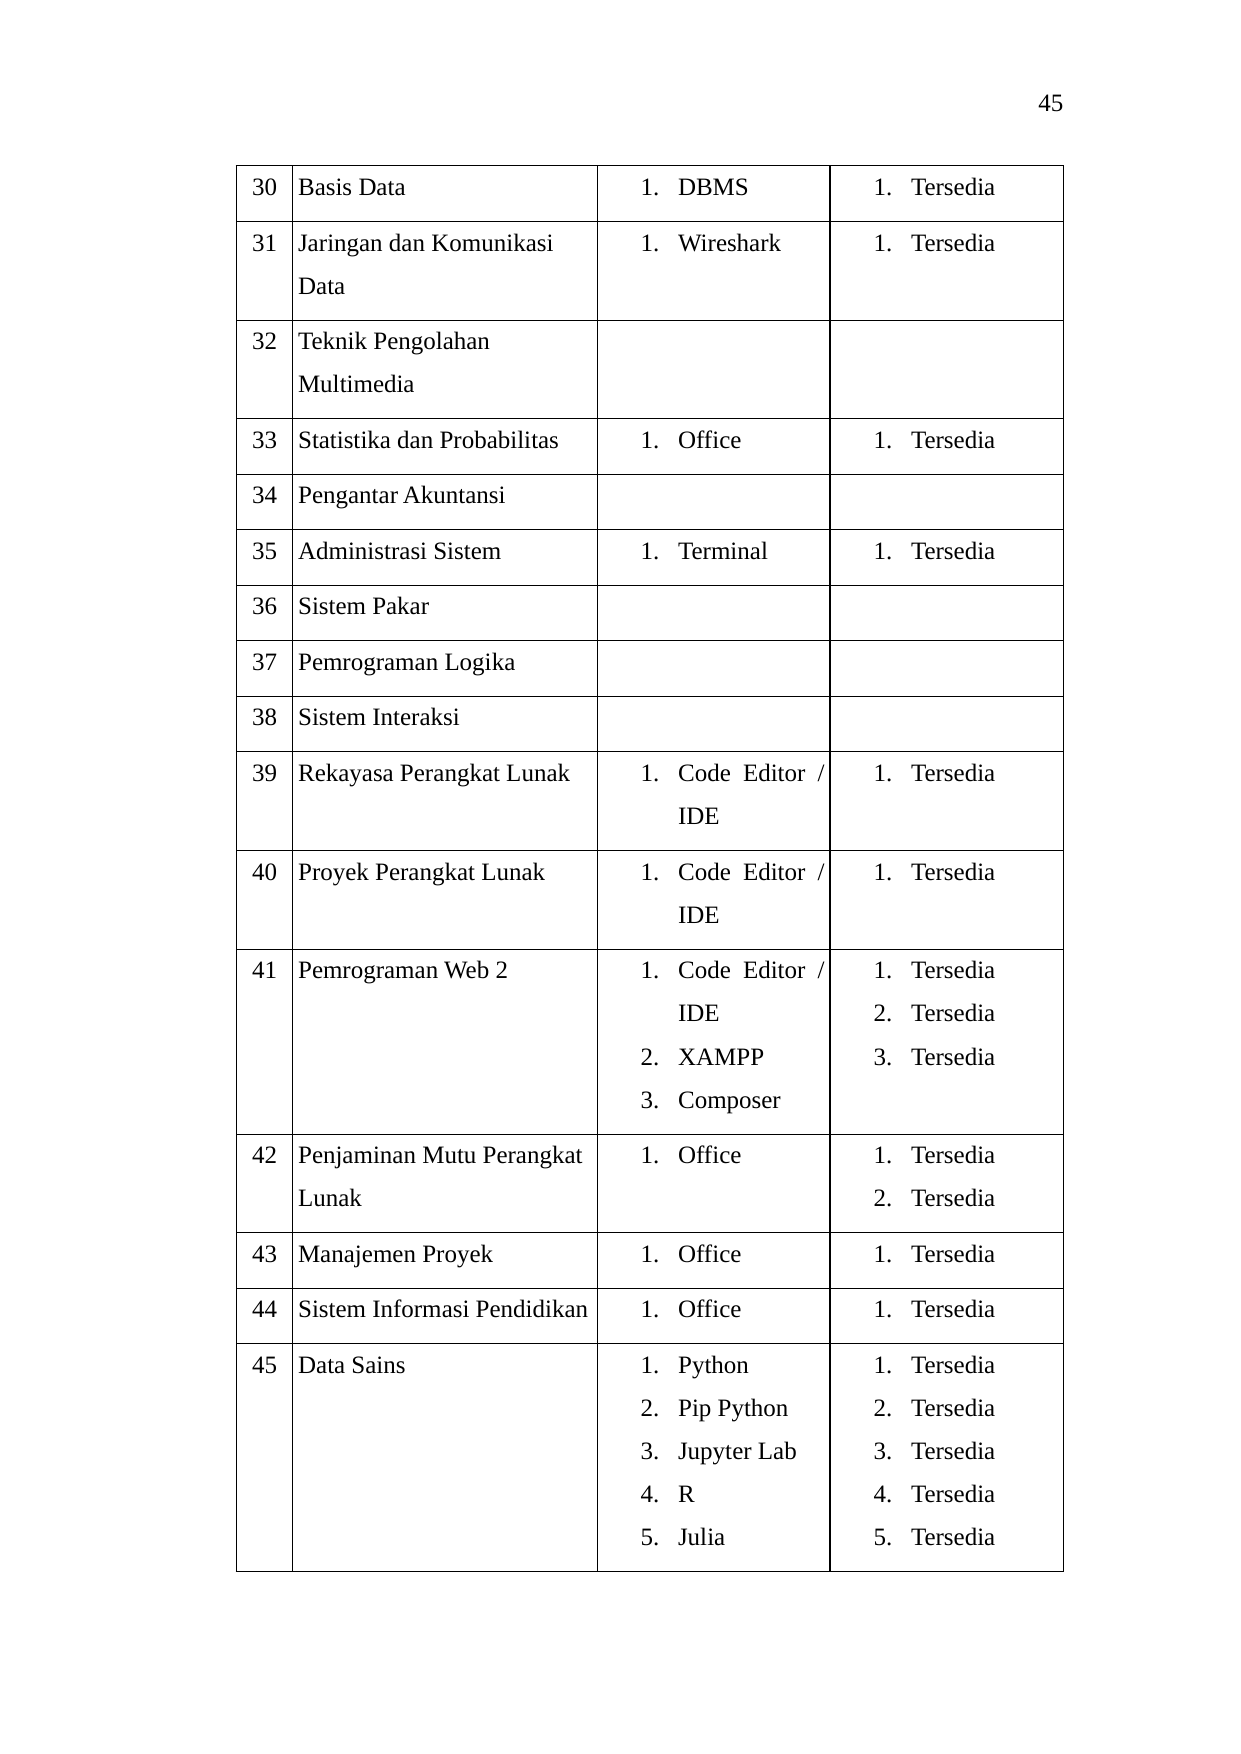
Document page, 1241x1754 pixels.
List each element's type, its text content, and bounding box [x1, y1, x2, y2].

table_cell Tersedia Tersedia Tersedia Tersedia Tersedia [831, 1344, 1063, 1571]
table_cell 41 [237, 950, 292, 1133]
table_cell [831, 321, 1063, 418]
table_cell Wireshark [598, 222, 829, 319]
table_cell Tersedia [831, 752, 1063, 850]
table_cell Tersedia [831, 1233, 1063, 1288]
table_cell [598, 586, 829, 640]
table_cell Office [598, 1233, 829, 1288]
table_cell Code Editor / IDE [598, 851, 829, 948]
table_cell 31 [237, 222, 292, 319]
table_cell Sistem Pakar [293, 586, 597, 640]
table_cell Tersedia [831, 222, 1063, 319]
table_cell [831, 586, 1063, 640]
table_cell Basis Data [293, 166, 597, 221]
table_cell [598, 321, 829, 418]
table_cell Proyek Perangkat Lunak [293, 851, 597, 948]
table_cell Penjaminan Mutu Perangkat Lunak [293, 1135, 597, 1232]
table_cell Code Editor / IDE [598, 752, 829, 850]
table_cell Tersedia [831, 530, 1063, 585]
table_cell Statistika dan Probabilitas [293, 419, 597, 474]
table_cell [831, 641, 1063, 696]
table_cell 32 [237, 321, 292, 418]
table_cell 35 [237, 530, 292, 585]
table_cell Sistem Interaksi [293, 697, 597, 751]
table_cell [598, 475, 829, 529]
table_cell Office [598, 1289, 829, 1343]
table_cell Teknik Pengolahan Multimedia [293, 321, 597, 418]
table_cell Python Pip Python Jupyter Lab R Julia [598, 1344, 829, 1571]
table_cell 37 [237, 641, 292, 696]
table_cell 33 [237, 419, 292, 474]
table_cell Terminal [598, 530, 829, 585]
table_cell 36 [237, 586, 292, 640]
table_cell 44 [237, 1289, 292, 1343]
table_cell 43 [237, 1233, 292, 1288]
table_cell [831, 475, 1063, 529]
table_cell 42 [237, 1135, 292, 1232]
table_cell Tersedia Tersedia [831, 1135, 1063, 1232]
table_cell Sistem Informasi Pendidikan [293, 1289, 597, 1343]
table_cell 34 [237, 475, 292, 529]
table_cell Tersedia Tersedia Tersedia [831, 950, 1063, 1133]
table_cell Tersedia [831, 419, 1063, 474]
table_cell [831, 697, 1063, 751]
table_cell Tersedia [831, 166, 1063, 221]
table_cell Office [598, 1135, 829, 1232]
table_cell Administrasi Sistem [293, 530, 597, 585]
table_cell Rekayasa Perangkat Lunak [293, 752, 597, 850]
table_cell Pengantar Akuntansi [293, 475, 597, 529]
table_cell Jaringan dan Komunikasi Data [293, 222, 597, 319]
table_cell Manajemen Proyek [293, 1233, 597, 1288]
table_cell Tersedia [831, 1289, 1063, 1343]
table_cell Pemrograman Logika [293, 641, 597, 696]
table_cell Code Editor / IDE XAMPP Composer [598, 950, 829, 1133]
table_cell DBMS [598, 166, 829, 221]
table_cell 39 [237, 752, 292, 850]
table_cell [598, 697, 829, 751]
table_cell 45 [237, 1344, 292, 1571]
table_cell Office [598, 419, 829, 474]
table_cell [598, 641, 829, 696]
table_cell Data Sains [293, 1344, 597, 1571]
table_cell 40 [237, 851, 292, 948]
table_cell 30 [237, 166, 292, 221]
table_cell Tersedia [831, 851, 1063, 948]
table_cell 38 [237, 697, 292, 751]
table_cell Pemrograman Web 2 [293, 950, 597, 1133]
